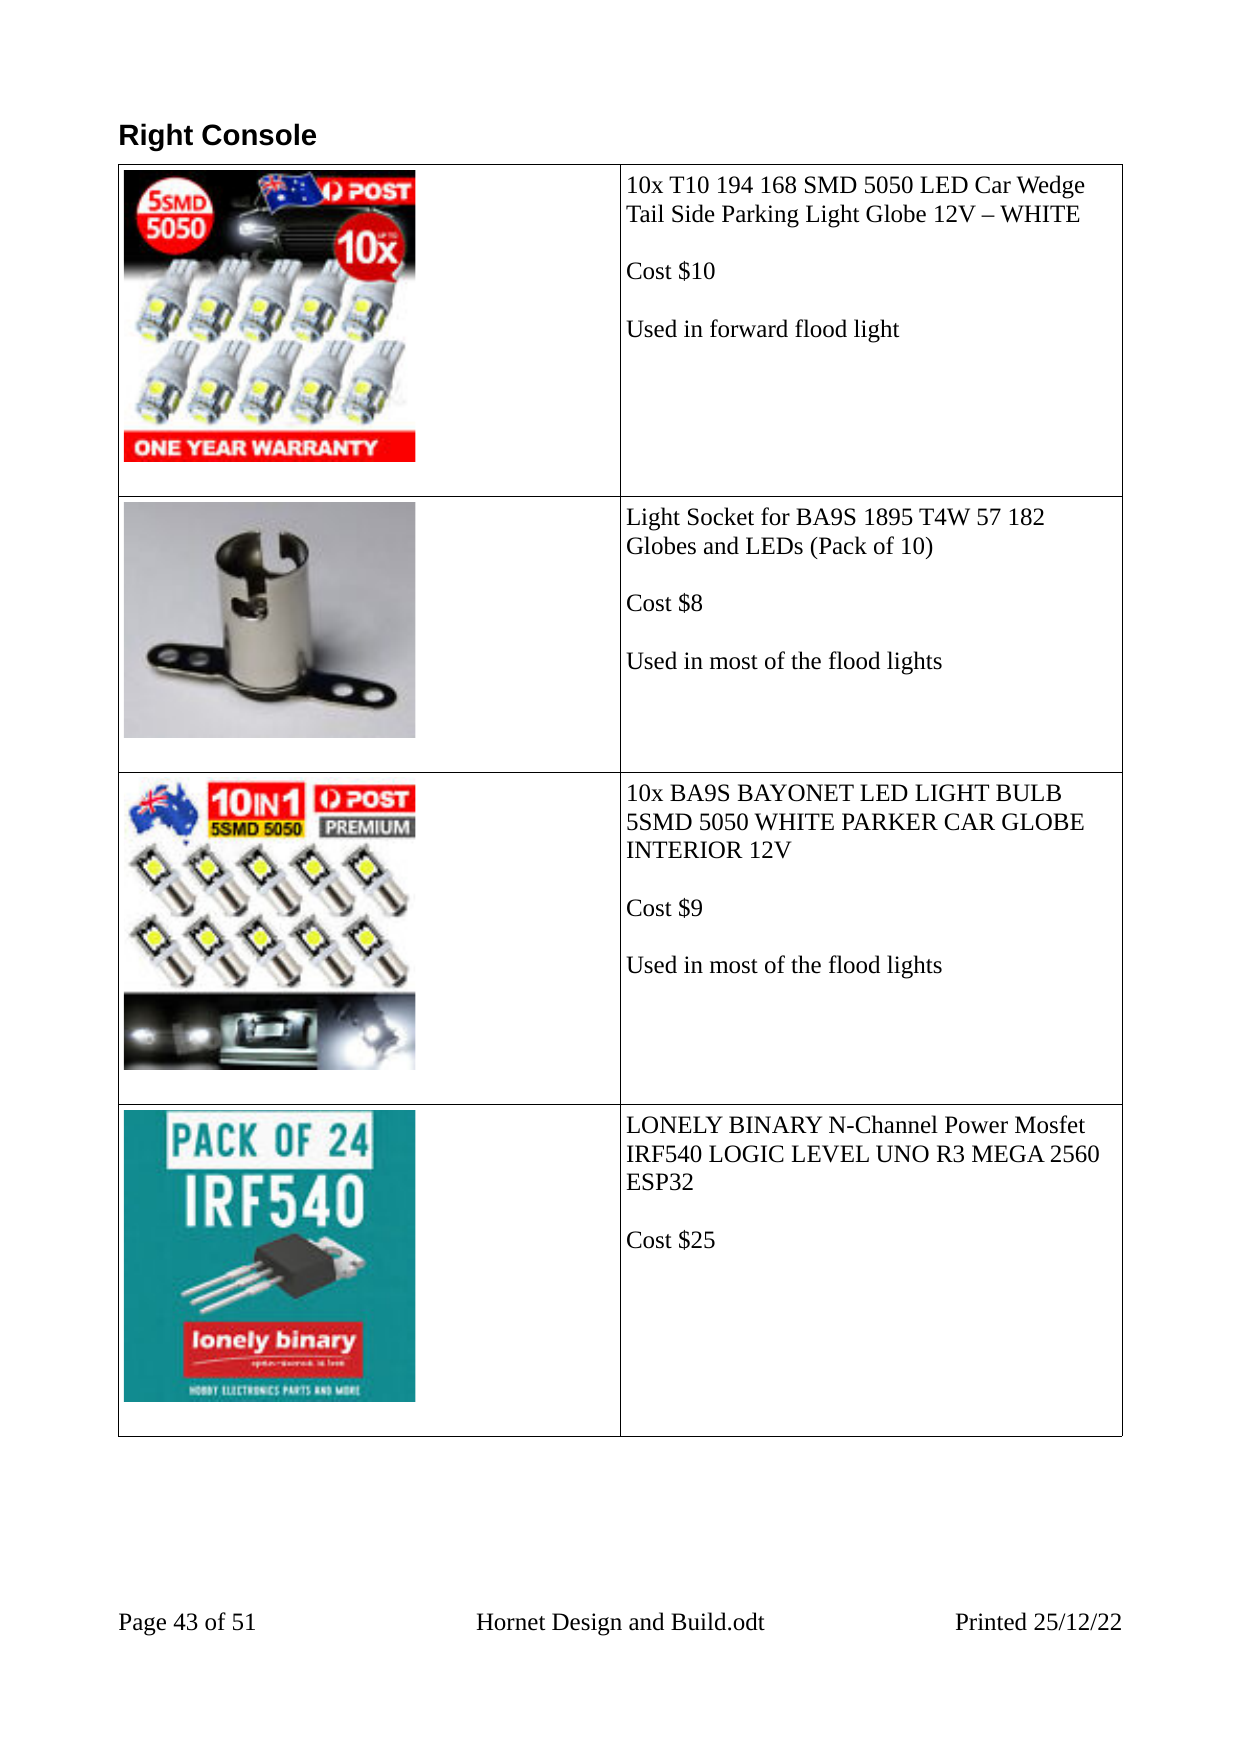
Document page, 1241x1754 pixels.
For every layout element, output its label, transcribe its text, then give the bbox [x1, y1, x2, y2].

table_cell 10x BA9S BAYONET LED LIGHT BULB 5SMD 5050 WHITE PARKER CAR GLOBE INTERIOR 12V Cost $9 Used in most of the flood lights [621, 773, 1122, 1104]
table_cell LONELY BINARY N-Channel Power Mosfet IRF540 LOGIC LEVEL UNO R3 MEGA 2560 ESP32 Cost $25 [621, 1105, 1122, 1436]
picture [123, 502, 416, 738]
table_cell [119, 773, 620, 1104]
subtitle Right Console [118, 118, 1122, 152]
table_cell [119, 497, 620, 772]
table_header 10x T10 194 168 SMD 5050 LED Car Wedge Tail Side Parking Light Globe 12V – WHITE Cost $10 Used in forward flood light [621, 165, 1122, 496]
table_cell Light Socket for BA9S 1895 T4W 57 182 Globes and LEDs (Pack of 10) Cost $8 Used in most of the flood lights [621, 497, 1122, 772]
picture [123, 1110, 416, 1402]
picture [123, 170, 416, 462]
table_cell [119, 1105, 620, 1436]
picture [123, 777, 416, 1070]
table_header [119, 165, 620, 496]
